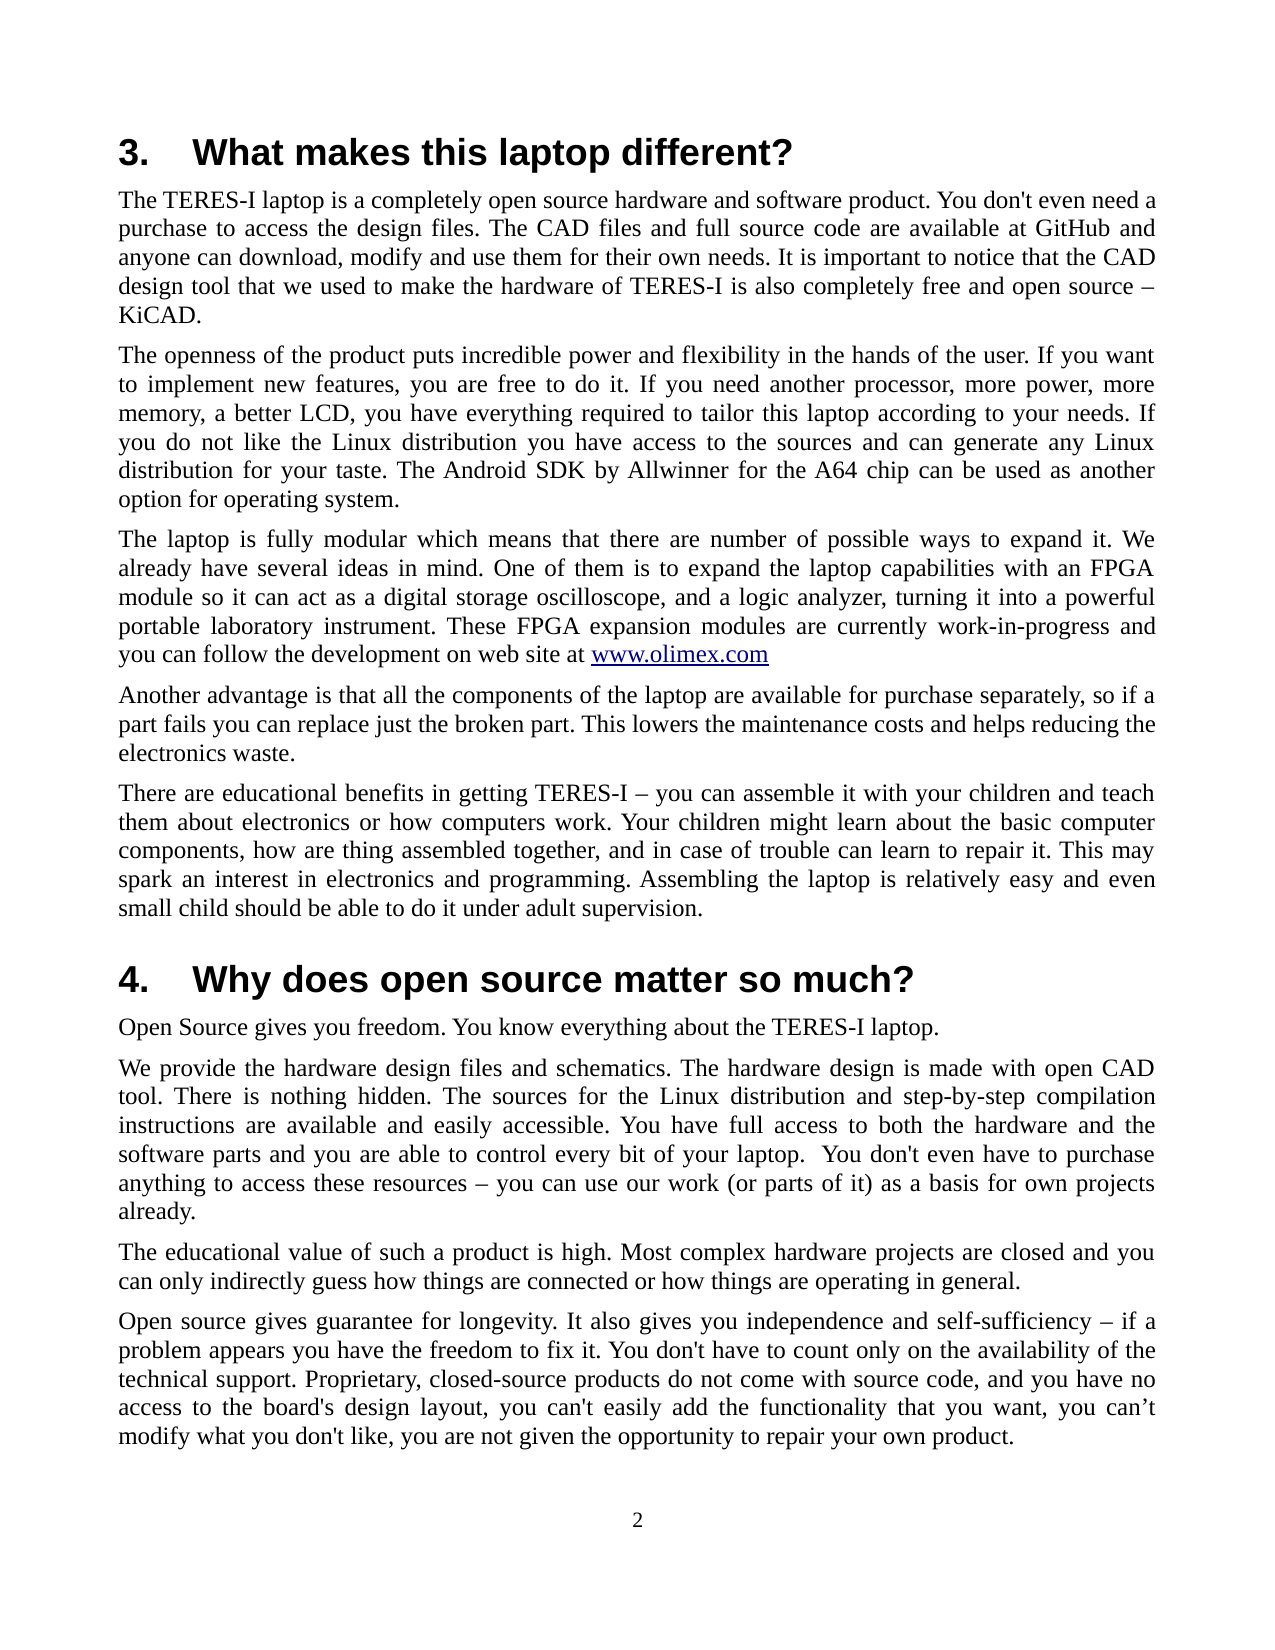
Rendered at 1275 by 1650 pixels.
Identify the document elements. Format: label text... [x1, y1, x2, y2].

subtitle What makes this laptop different? [118, 130, 1157, 173]
text Open source gives guarantee for longevity. It also gives you independence and self-sufficiency – if a problem appears you have the freedom to fix it. You don't have to count only on the availability of the technical support. Proprietary, closed-source products do not come with source code, and you have no access to the board's design layout, you can't easily add the functionality that you want, you can’t modify what you don't like, you are not given the opportunity to repair your own product. [118, 1306, 1157, 1450]
text There are educational benefits in getting TERES-I – you can assemble it with your children and teach them about electronics or how computers work. Your children might learn about the basic computer components, how are thing assembled together, and in case of trouble can learn to repair it. This may spark an interest in electronics and programming. Assembling the laptop is relatively easy and even small child should be able to do it under adult supervision. [118, 778, 1157, 922]
subtitle Why does open source matter so much? [118, 957, 1157, 1000]
text We provide the hardware design files and schematics. The hardware design is made with open CAD tool. There is nothing hidden. The sources for the Linux distribution and step-by-step compilation instructions are available and easily accessible. You have full access to both the hardware and the software parts and you are able to control every bit of your laptop. You don't even have to purchase anything to access these resources – you can use our work (or parts of it) as a basis for own projects already. [118, 1053, 1157, 1225]
text Another advantage is that all the components of the laptop are available for purchase separately, so if a part fails you can replace just the broken part. This lowers the maintenance costs and helps reducing the electronics waste. [118, 680, 1157, 766]
text The laptop is fully modular which means that there are number of possible ways to expand it. We already have several ideas in mind. One of them is to expand the laptop capabilities with an FPGA module so it can act as a digital storage oscilloscope, and a logic analyzer, turning it into a powerful portable laboratory instrument. These FPGA expansion modules are currently work-in-progress and you can follow the development on web site at www.olimex.com [118, 524, 1157, 668]
text The educational value of such a product is high. Most complex hardware projects are closed and you can only indirectly guess how things are connected or how things are operating in general. [118, 1237, 1157, 1294]
text The openness of the product puts incredible power and flexibility in the hands of the user. If you want to implement new features, you are free to do it. If you need another processor, more power, more memory, a better LCD, you have everything required to tailor this laptop according to your needs. If you do not like the Linux distribution you have access to the sources and can generate any Linux distribution for your taste. The Android SDK by Allwinner for the A64 chip can be used as another option for operating system. [118, 340, 1157, 513]
text The TERES-I laptop is a completely open source hardware and software product. You don't even need a purchase to access the design files. The CAD files and full source code are available at GitHub and anyone can download, modify and use them for their own needs. It is important to notice that the CAD design tool that we used to make the hardware of TERES-I is also completely free and open source – KiCAD. [118, 185, 1157, 328]
text Open Source gives you freedom. You know everything about the TERES-I laptop. [118, 1012, 1157, 1041]
